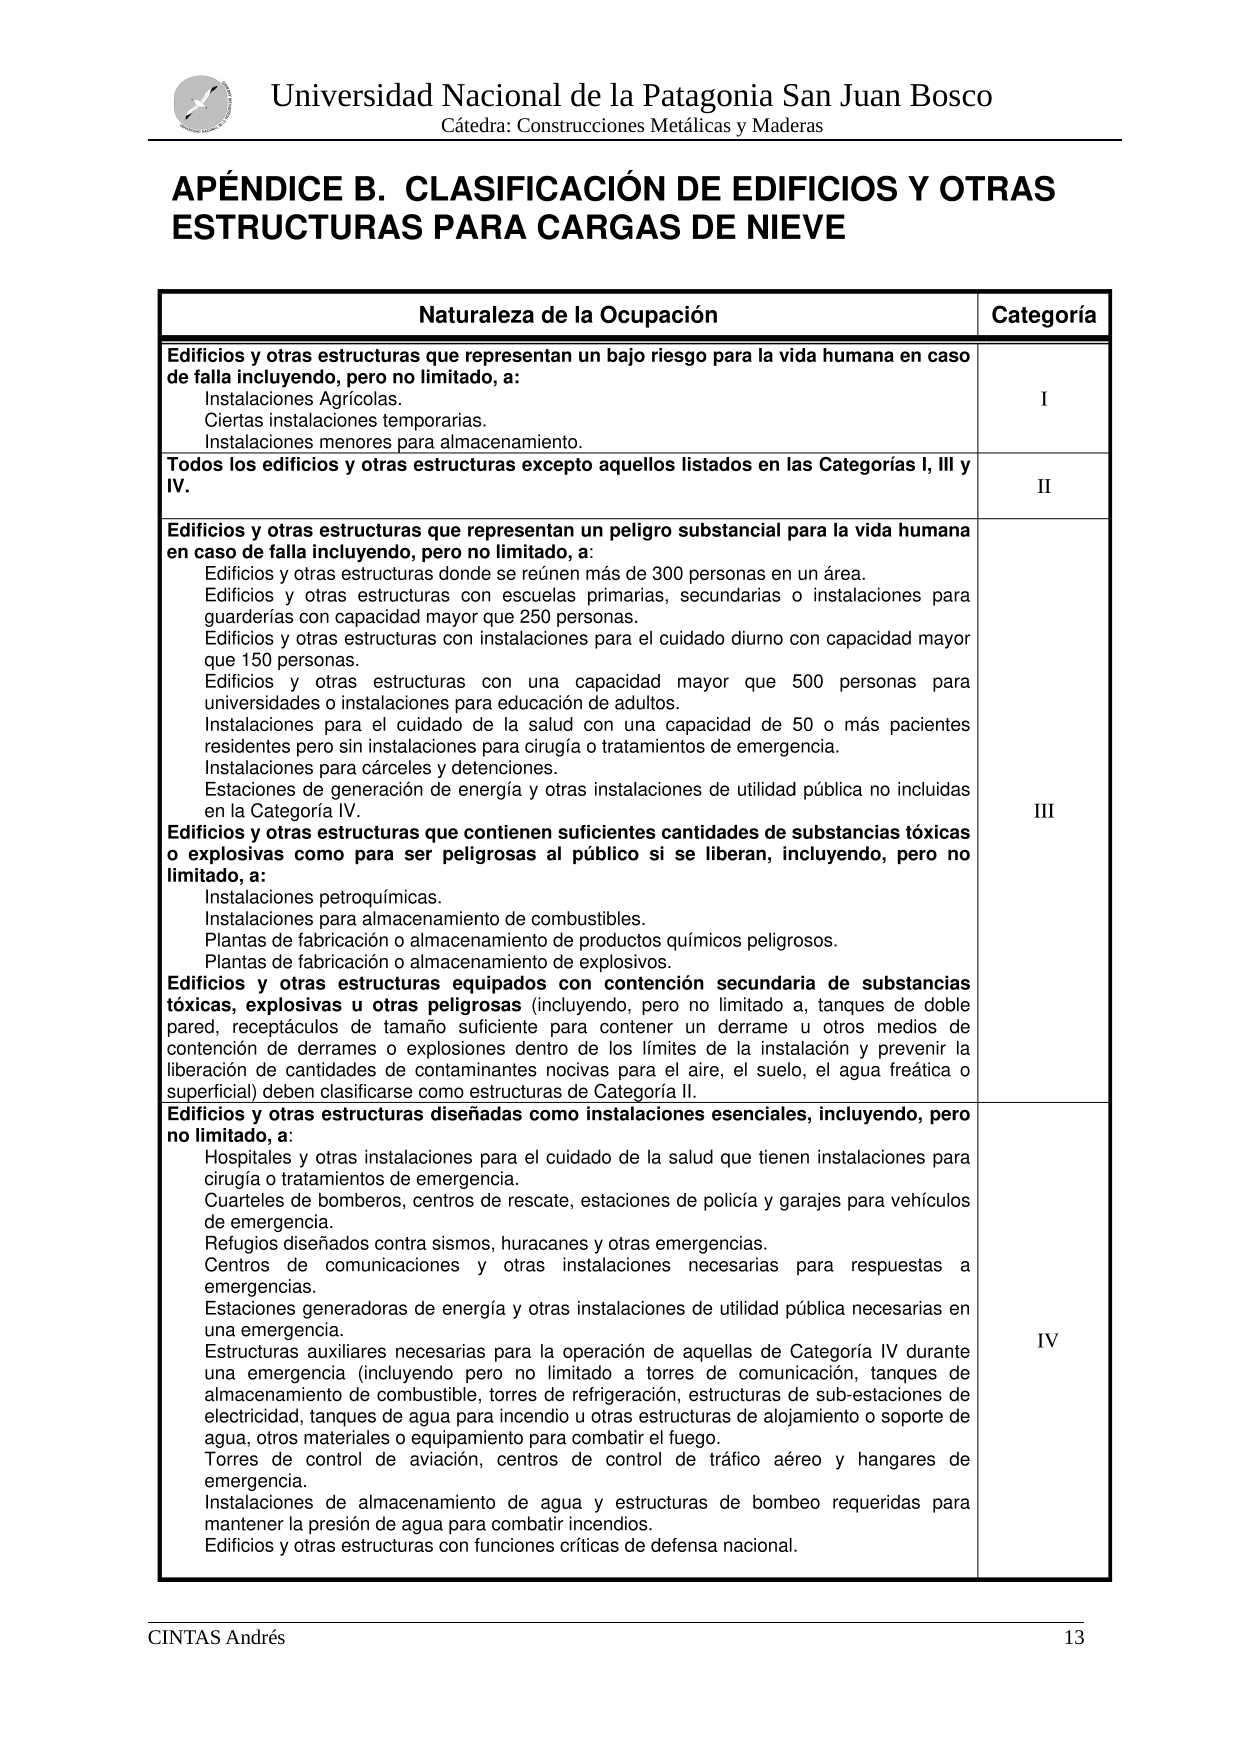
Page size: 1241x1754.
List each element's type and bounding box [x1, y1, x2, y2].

picture [173, 75, 233, 134]
picture [157, 170, 1113, 1582]
